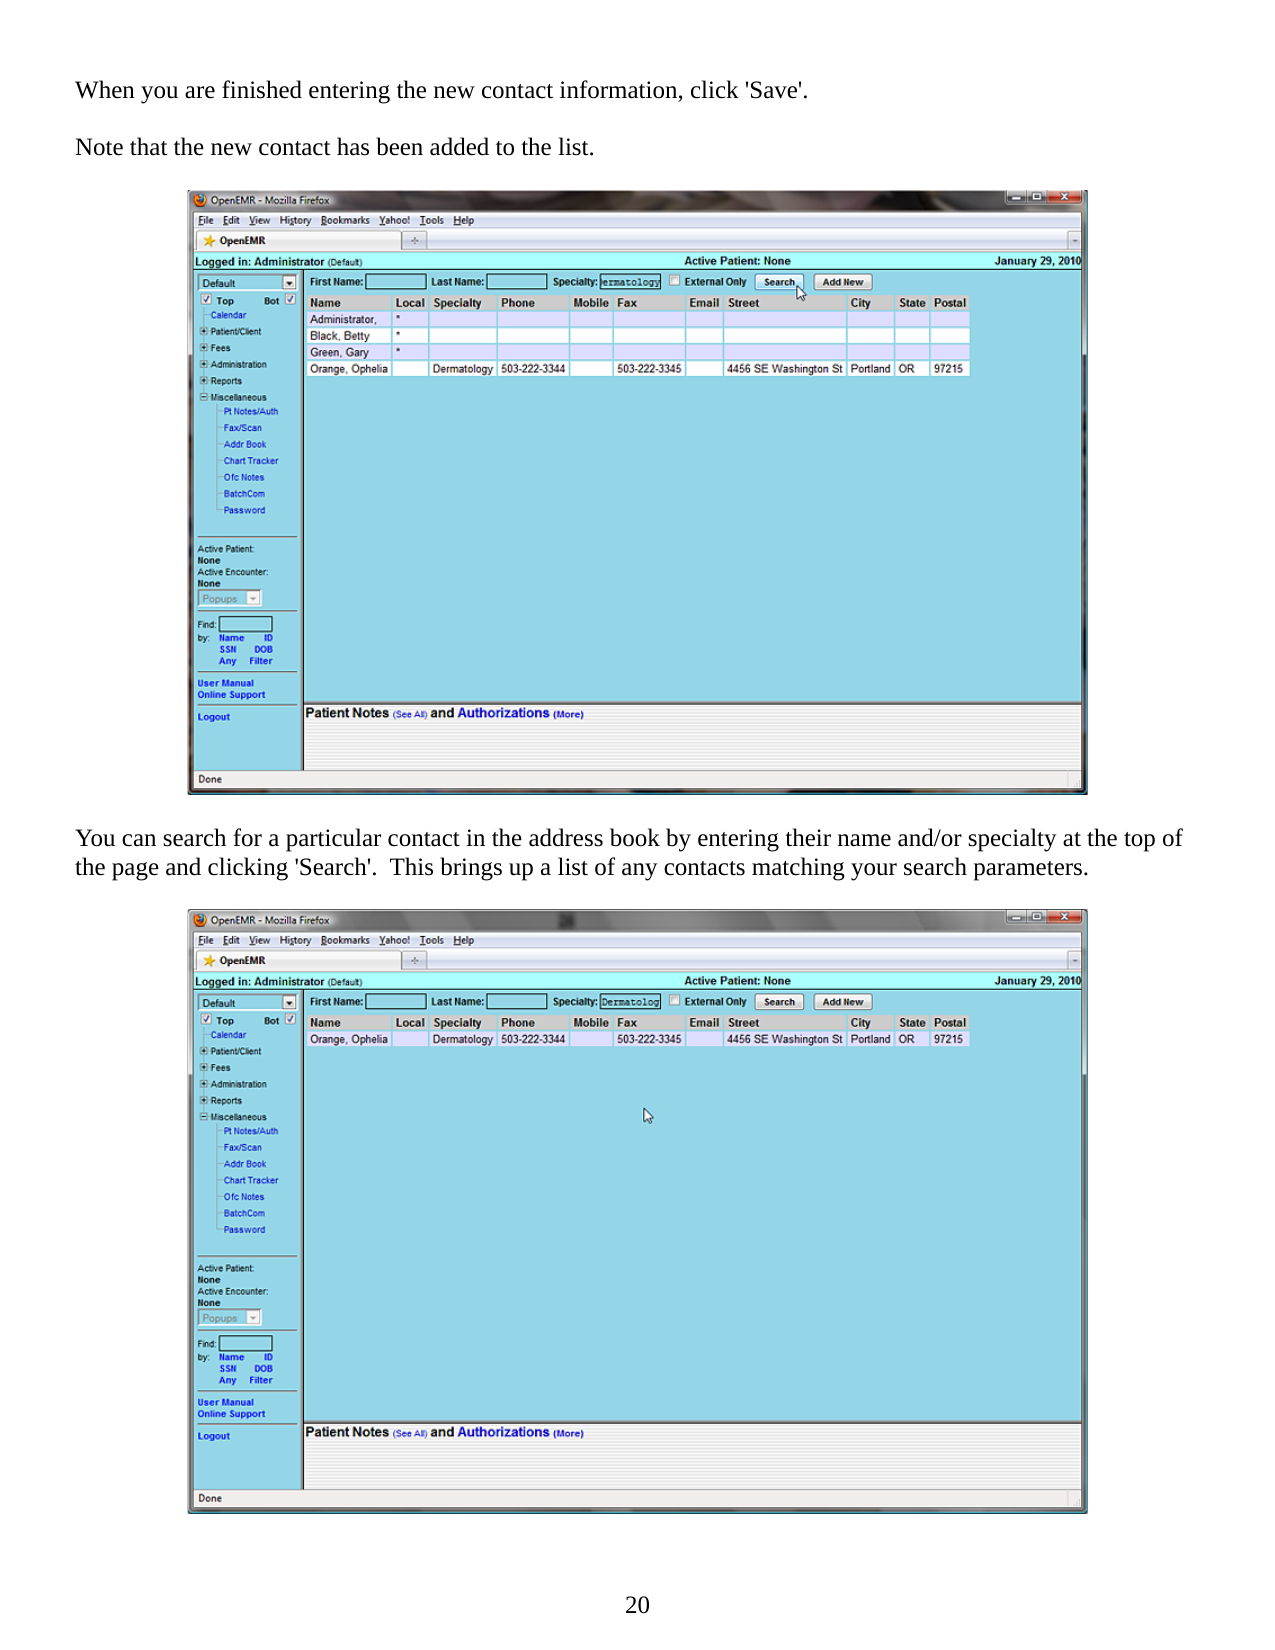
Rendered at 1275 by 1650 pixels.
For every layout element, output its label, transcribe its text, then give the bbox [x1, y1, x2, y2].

picture [187, 909, 1088, 1514]
text When you are finished entering the new contact information, click 'Save'. [75, 75, 1200, 104]
text Note that the new contact has been added to the list. [75, 132, 1200, 161]
picture [187, 190, 1088, 795]
text You can search for a particular contact in the address book by entering their name and/or specialty at the top of the page and clicking 'Search'. This brings up a list of any contacts matching your search parameters. [75, 823, 1200, 881]
